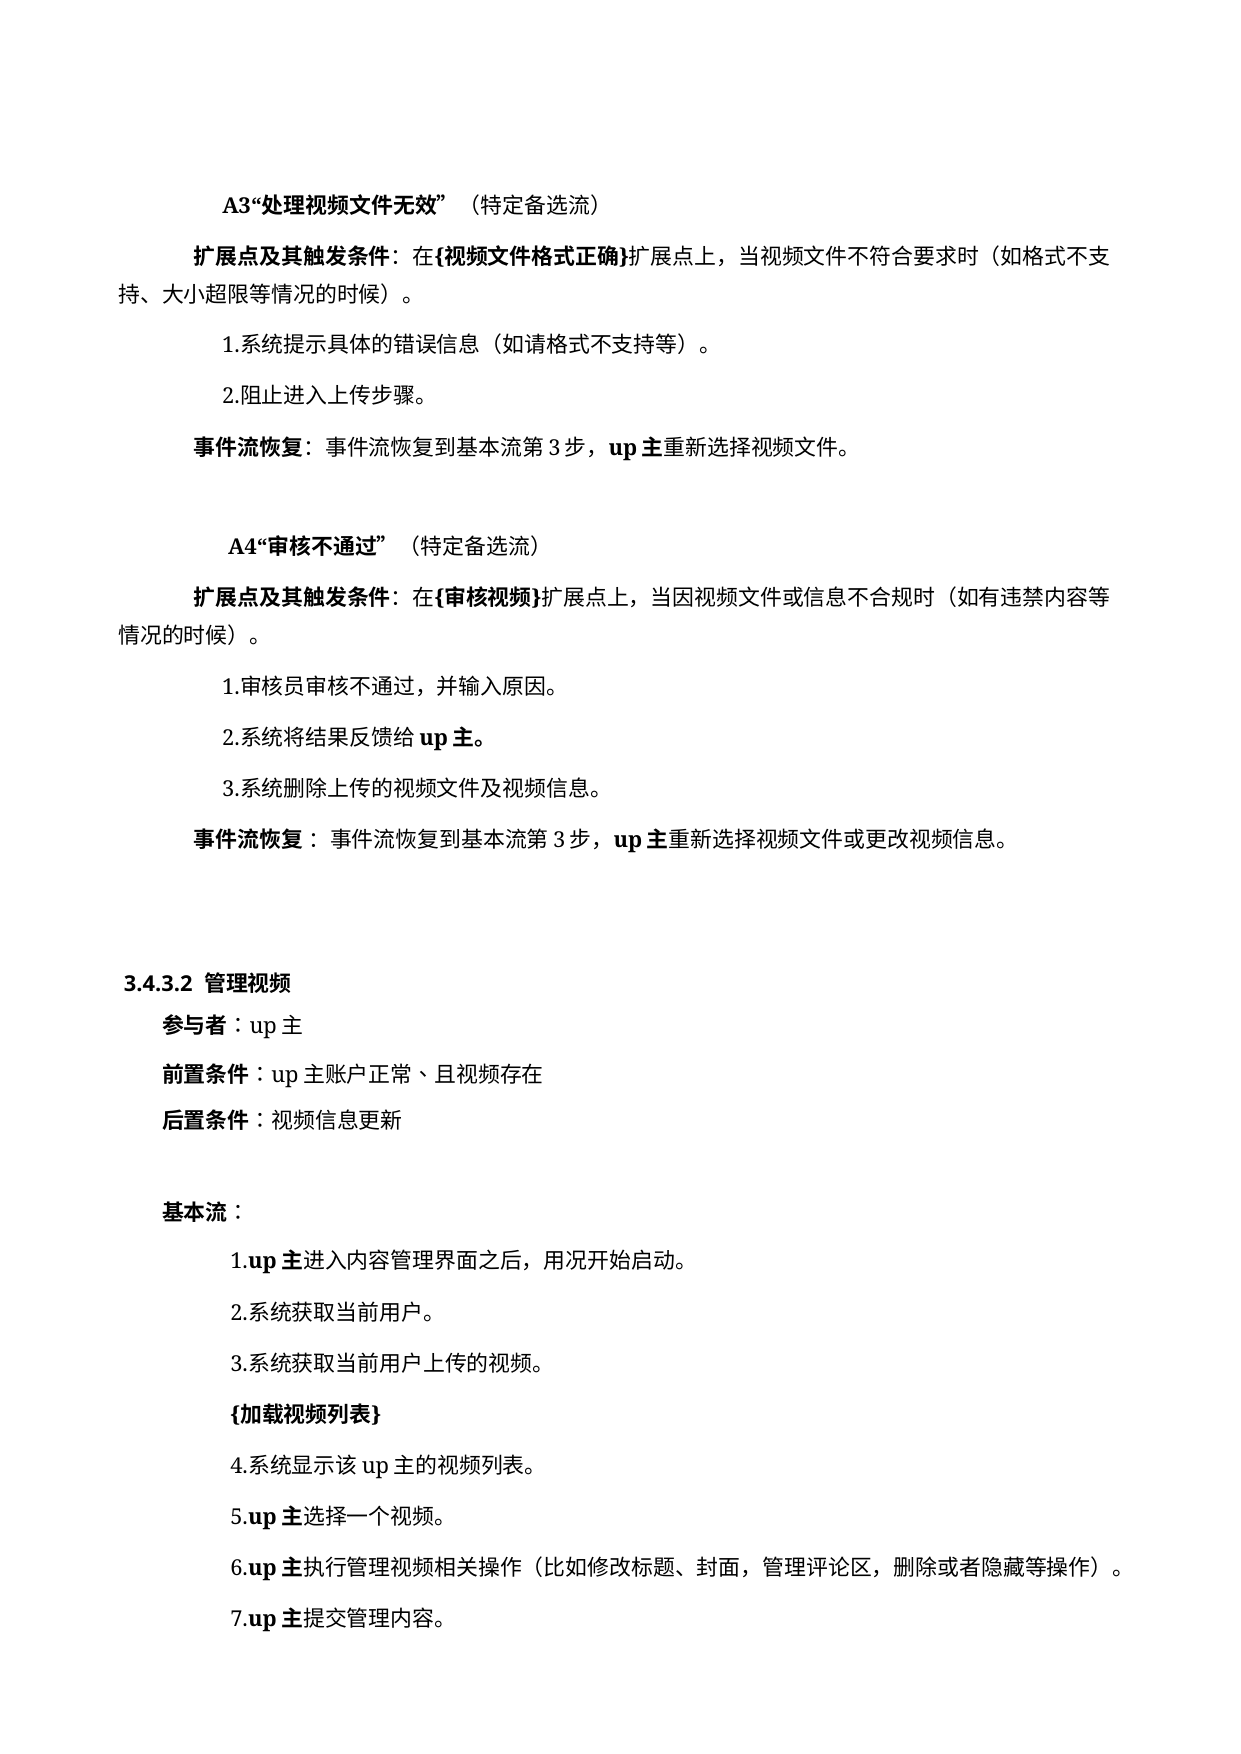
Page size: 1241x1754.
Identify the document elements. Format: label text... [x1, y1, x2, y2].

text 后置条件：视频信息更新 [118, 1108, 1122, 1133]
text 事件流恢复 ：事件流恢复到基本流第3步，up主重新选择视频文件或更改视频信息。 [118, 822, 1122, 854]
text 1.审核员审核不通过，并输入原因。 [118, 669, 1122, 701]
text A4“审核不通过”（特定备选流）​​ [118, 529, 1122, 561]
text 事件流恢复：事件流恢复到基本流第3步，up主重新选择视频文件。 [118, 429, 1122, 461]
text 2.系统将结果反馈给up主。 [118, 720, 1122, 752]
text 2.系统获取当前用户。 [118, 1294, 1122, 1326]
text 3.系统获取当前用户上传的视频。 [118, 1346, 1122, 1377]
text 前置条件：up主账户正常、且视频存在 [118, 1059, 1122, 1089]
text 1.up主进入内容管理界面之后，用况开始启动。 [118, 1243, 1122, 1275]
text 3.系统删除上传的视频文件及视频信息。 [118, 771, 1122, 803]
text 5.up主选择一个视频。 [118, 1499, 1122, 1530]
text 基本流： [118, 1200, 1122, 1225]
text 参与者：up主 [118, 1010, 1122, 1040]
text {加载视频列表} [118, 1397, 1122, 1428]
text 2.阻止进入上传步骤。 [118, 378, 1122, 410]
subtitle 管理视频 [118, 966, 1122, 998]
text 6.up主执行管理视频相关操作（比如修改标题、封面，管理评论区，删除或者隐藏等操作）。 [118, 1550, 1122, 1581]
text 7.up主提交管理内容。 [118, 1601, 1122, 1632]
text 4.系统显示该up主的视频列表。 [118, 1448, 1122, 1479]
text A3“处理视频文件无效”（特定备选流）​​ [118, 188, 1122, 219]
text 1.系统提示具体的错误信息（如请格式不支持等）。 [118, 327, 1122, 359]
text 扩展点及其触发条件：在{视频文件格式正确}扩展点上，当视频文件不符合要求时（如格式不支持、大小超限等情况的时候）。​​ [118, 239, 1122, 308]
text 扩展点及其触发条件：在{审核视频}扩展点上，当因视频文件或信息不合规时（如有违禁内容等情况的时候）。​​ [118, 580, 1122, 650]
